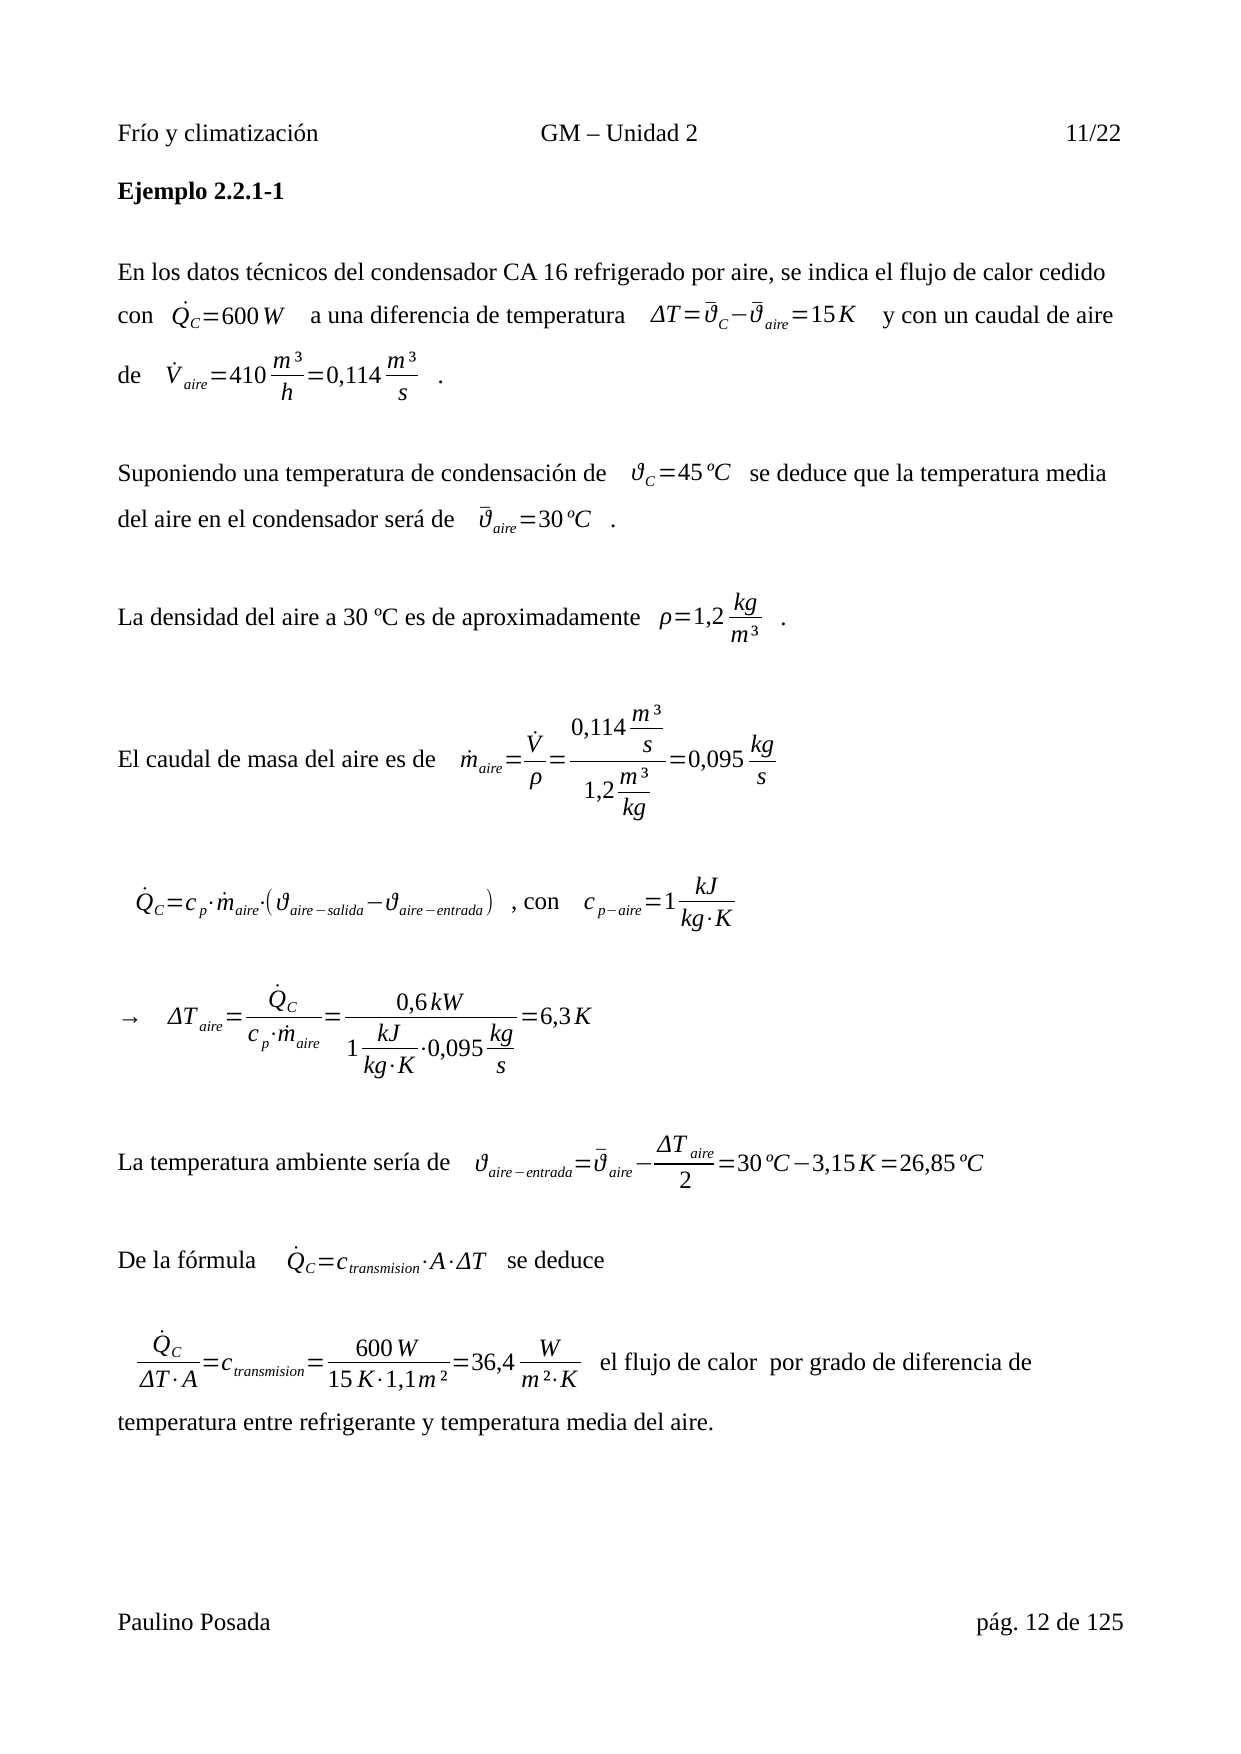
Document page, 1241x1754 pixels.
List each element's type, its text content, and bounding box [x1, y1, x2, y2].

text El caudal de masa del aire es de [117, 700, 1123, 821]
text La temperatura ambiente sería de [117, 1130, 1123, 1193]
text → [117, 984, 1123, 1078]
text En los datos técnicos del condensador CA 16 refrigerado por aire, se indica el flujo de calor cedido con a una diferencia de temperatura y con un caudal de aire de . [117, 257, 1123, 406]
text De la fórmula se deduce [117, 1245, 1123, 1277]
text , con [117, 873, 1123, 932]
text Suponiendo una temperatura de condensación de se deduce que la temperatura media del aire en el condensador será de . [117, 458, 1123, 537]
text La densidad del aire a 30 ºC es de aproximadamente. [117, 589, 1123, 648]
text el flujo de calor por grado de diferencia de temperatura entre refrigerante y temperatura media del aire. [117, 1329, 1123, 1436]
text Ejemplo 2.2.1-1 [117, 176, 1123, 205]
